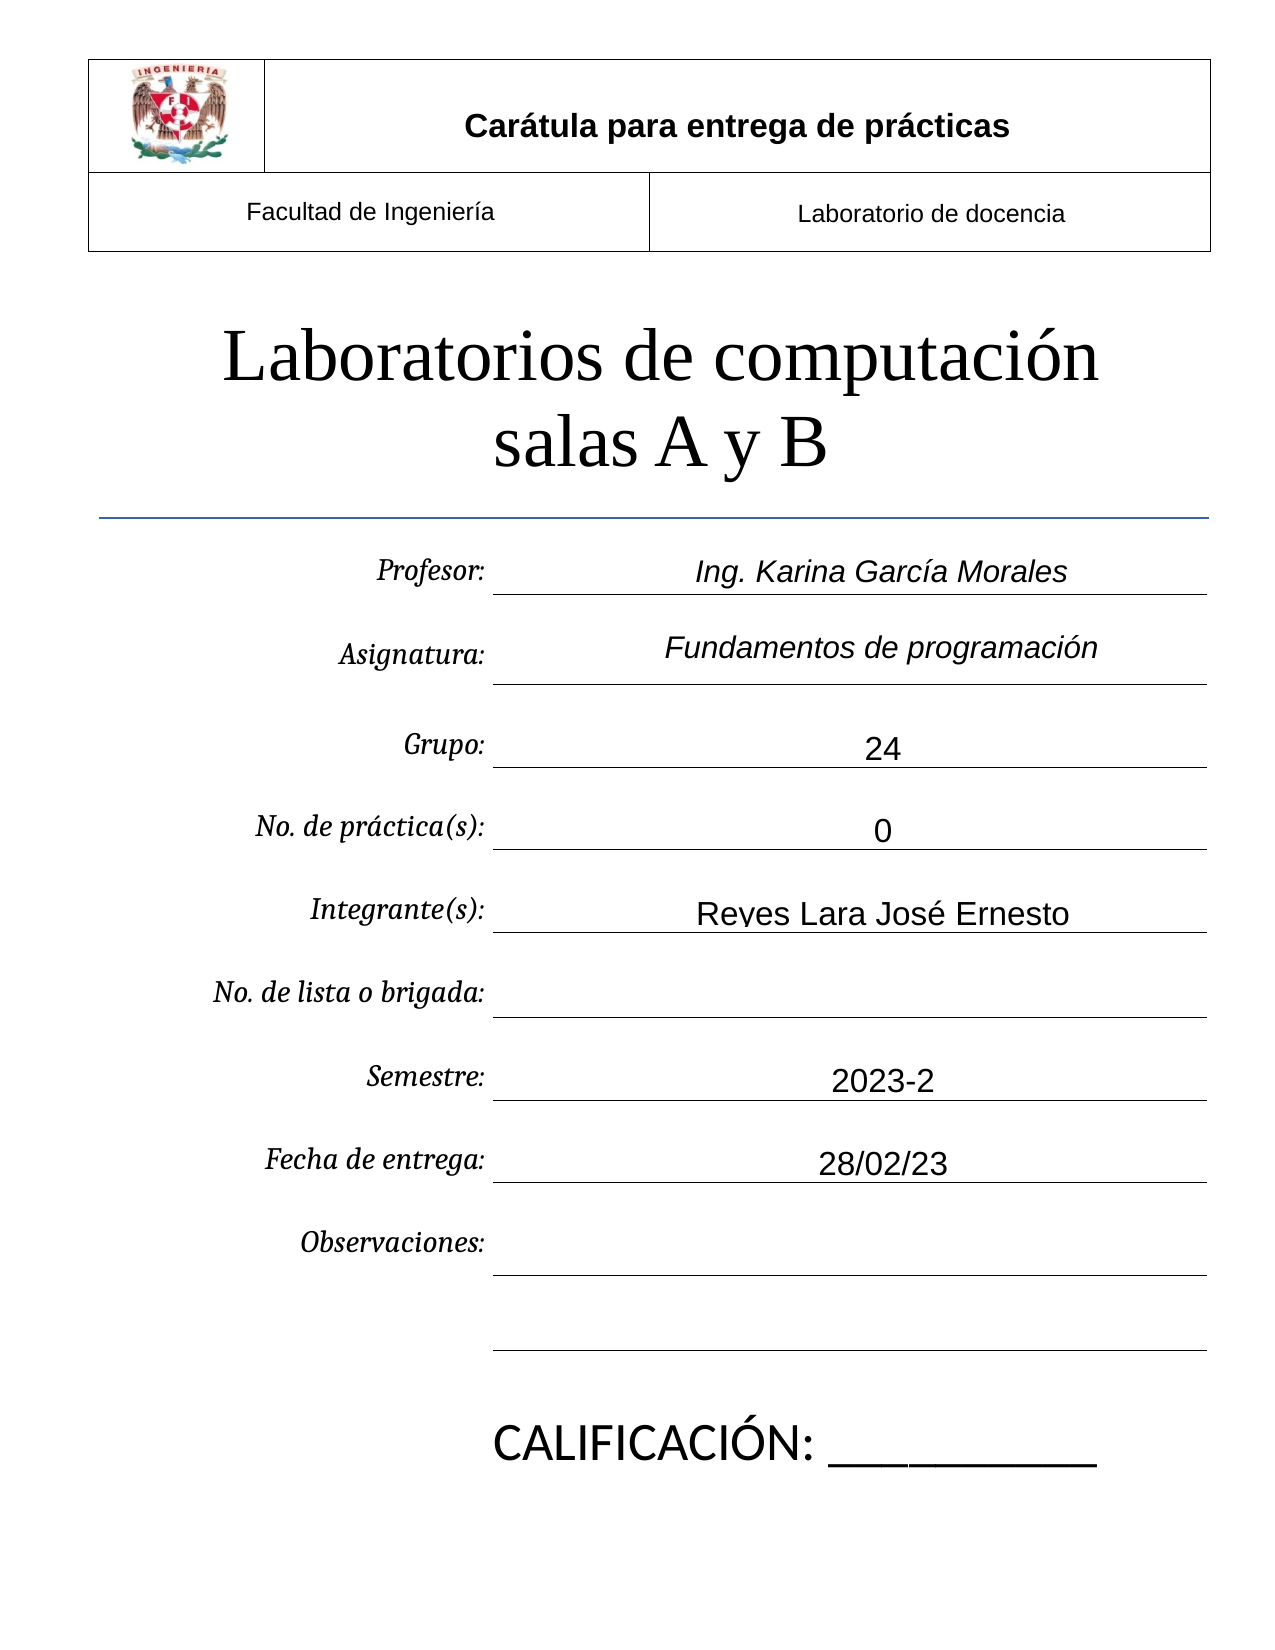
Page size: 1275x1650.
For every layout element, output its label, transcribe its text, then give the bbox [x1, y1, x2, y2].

table_header Ing. Karina García Morales [493, 519, 1207, 594]
text CALIFICACIÓN: __________ [118, 1408, 1205, 1474]
table_cell Asignatura: [118, 594, 493, 684]
table_cell Fundamentos de programación [493, 595, 1207, 684]
table_cell Observaciones: [118, 1182, 493, 1275]
text Laboratorios de computación [118, 310, 1205, 396]
table_cell [493, 1276, 1207, 1350]
table_cell 0 [493, 768, 1207, 849]
table_cell 2023-2 [493, 1018, 1207, 1099]
table_cell Fecha de entrega: [118, 1100, 493, 1182]
table_header Profesor: [118, 519, 493, 594]
table_cell Semestre: [118, 1016, 493, 1099]
table_cell Laboratorio de docencia [650, 173, 1210, 251]
table_cell Facultad de Ingeniería [89, 173, 649, 251]
table_cell No. de práctica(s): [118, 766, 493, 849]
table_header Carátula para entrega de prácticas [265, 60, 1210, 172]
table_header [89, 60, 264, 172]
table_header [493, 511, 1207, 517]
text salas A y B [118, 396, 1205, 482]
table_cell 28/02/23 [493, 1101, 1207, 1182]
table_cell [493, 1183, 1207, 1275]
table_header [118, 511, 493, 517]
table_cell 24 [493, 685, 1207, 766]
table_cell Reyes Lara José Ernesto [493, 850, 1207, 932]
table_cell [493, 933, 1207, 1016]
table_cell No. de lista o brigada: [118, 932, 493, 1016]
table_cell Integrante(s): [118, 849, 493, 932]
table_cell Grupo: [118, 684, 493, 766]
table_cell [118, 1275, 493, 1350]
